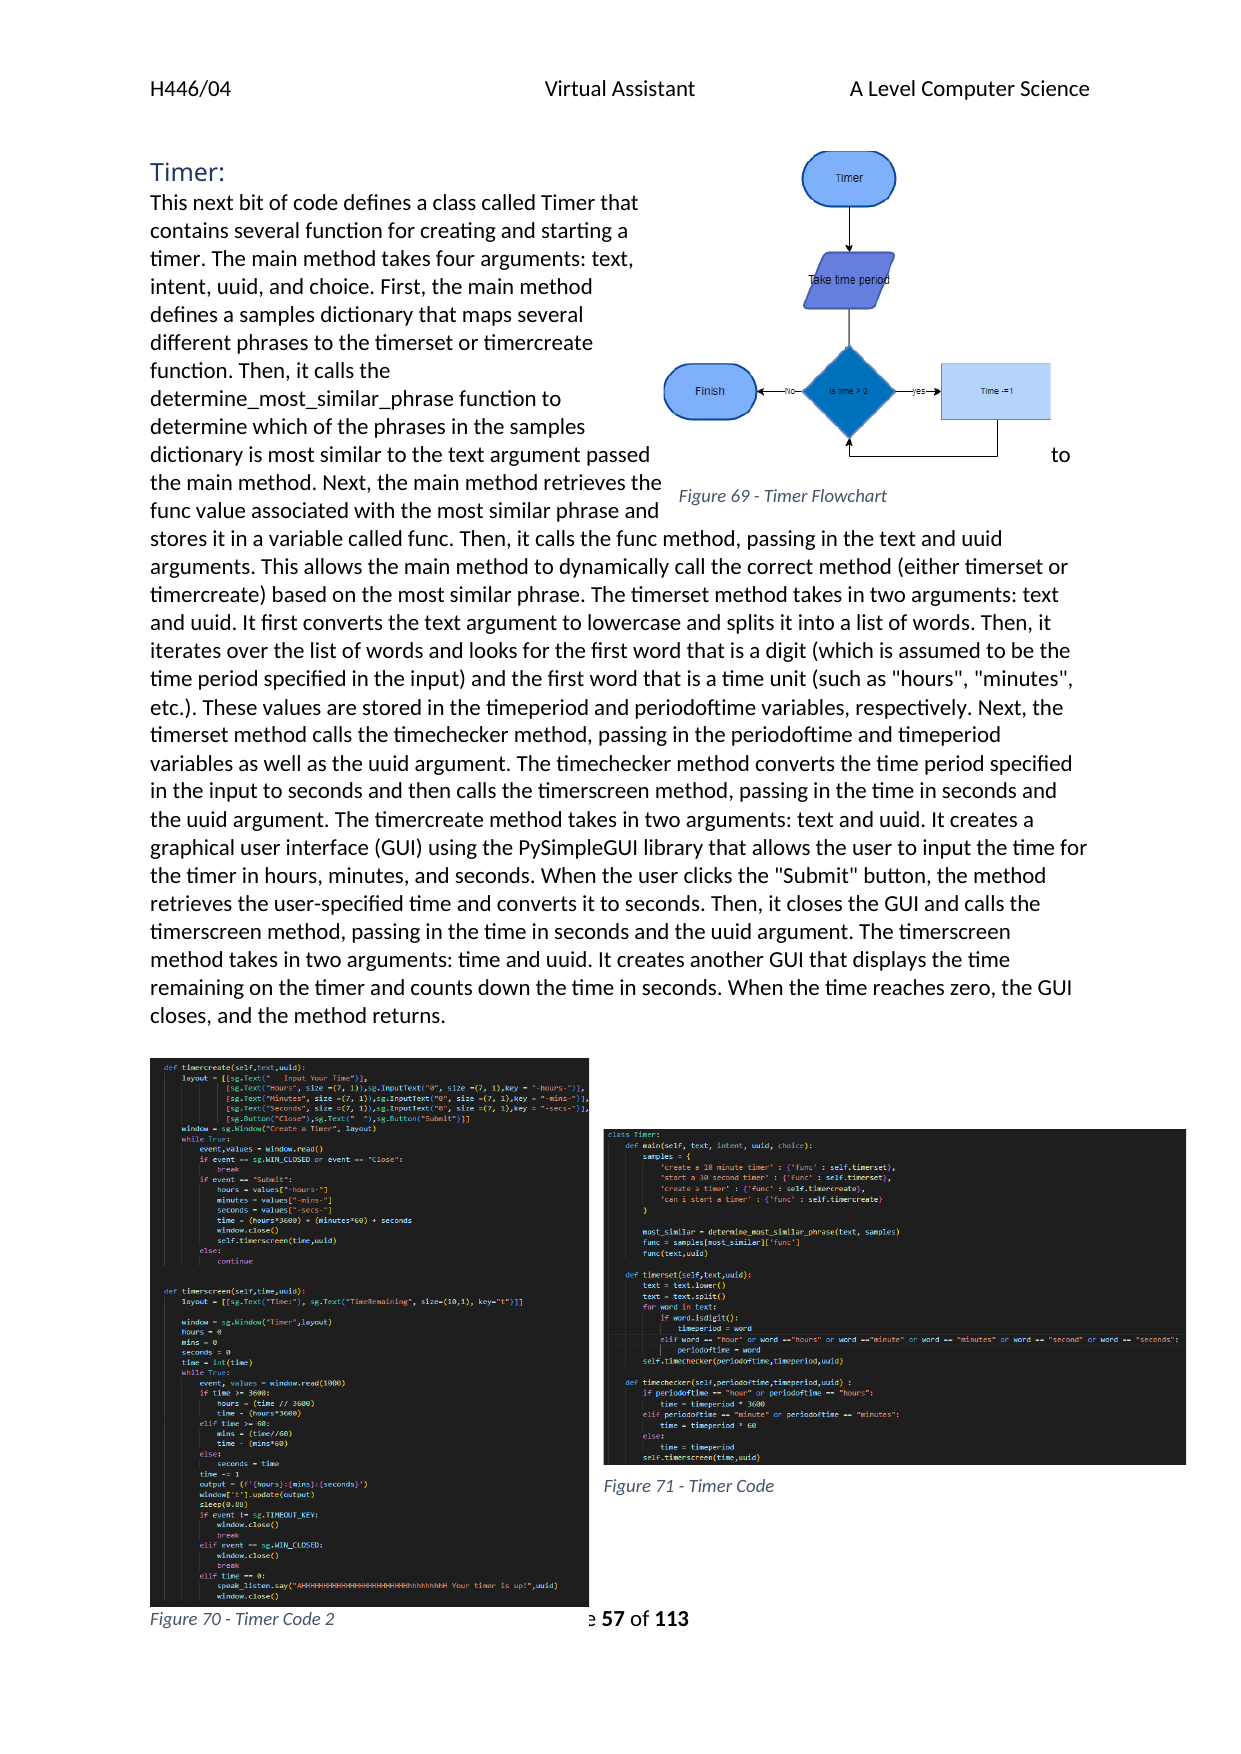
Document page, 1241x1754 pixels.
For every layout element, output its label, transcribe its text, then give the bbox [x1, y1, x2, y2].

text Figure 71 - Timer Code [603, 1474, 1186, 1497]
text Figure 69 - Timer Flowchart [679, 484, 1071, 507]
subtitle Timer: [150, 154, 663, 188]
subtitle [1051, 154, 1090, 188]
text This next bit of code defines a class called Timer that contains several function for creating and starting a timer. The main method takes four arguments: text, intent, uuid, and choice. First, the main method defines a samples dictionary that maps several different phrases to the timerset or timercreate function. Then, it calls the determine_most_similar_phrase function to determine which of the phrases in the samples dictionary is most similar to the text argument passed to the main method. Next, the main method retrieves the func value associated with the most similar phrase and stores it in a variable called func. Then, it calls the func method, passing in the text and uuid arguments. This allows the main method to dynamically call the correct method (either timerset or timercreate) based on the most similar phrase. The timerset method takes in two arguments: text and uuid. It first converts the text argument to lowercase and splits it into a list of words. Then, it iterates over the list of words and looks for the first word that is a digit (which is assumed to be the time period specified in the input) and the first word that is a time unit (such as "hours", "minutes", etc.). These values are stored in the timeperiod and periodoftime variables, respectively. Next, the timerset method calls the timechecker method, passing in the periodoftime and timeperiod variables as well as the uuid argument. The timechecker method converts the time period specified in the input to seconds and then calls the timerscreen method, passing in the time in seconds and the uuid argument. The timercreate method takes in two arguments: text and uuid. It creates a graphical user interface (GUI) using the PySimpleGUI library that allows the user to input the time for the timer in hours, minutes, and seconds. When the user clicks the "Submit" button, the method retrieves the user-specified time and converts it to seconds. Then, it closes the GUI and calls the timerscreen method, passing in the time in seconds and the uuid argument. The timerscreen method takes in two arguments: time and uuid. It creates another GUI that displays the time remaining on the timer and counts down the time in seconds. When the time reaches zero, the GUI closes, and the method returns. [150, 188, 1090, 1029]
text Figure 70 - Timer Code 2 [150, 1607, 589, 1630]
